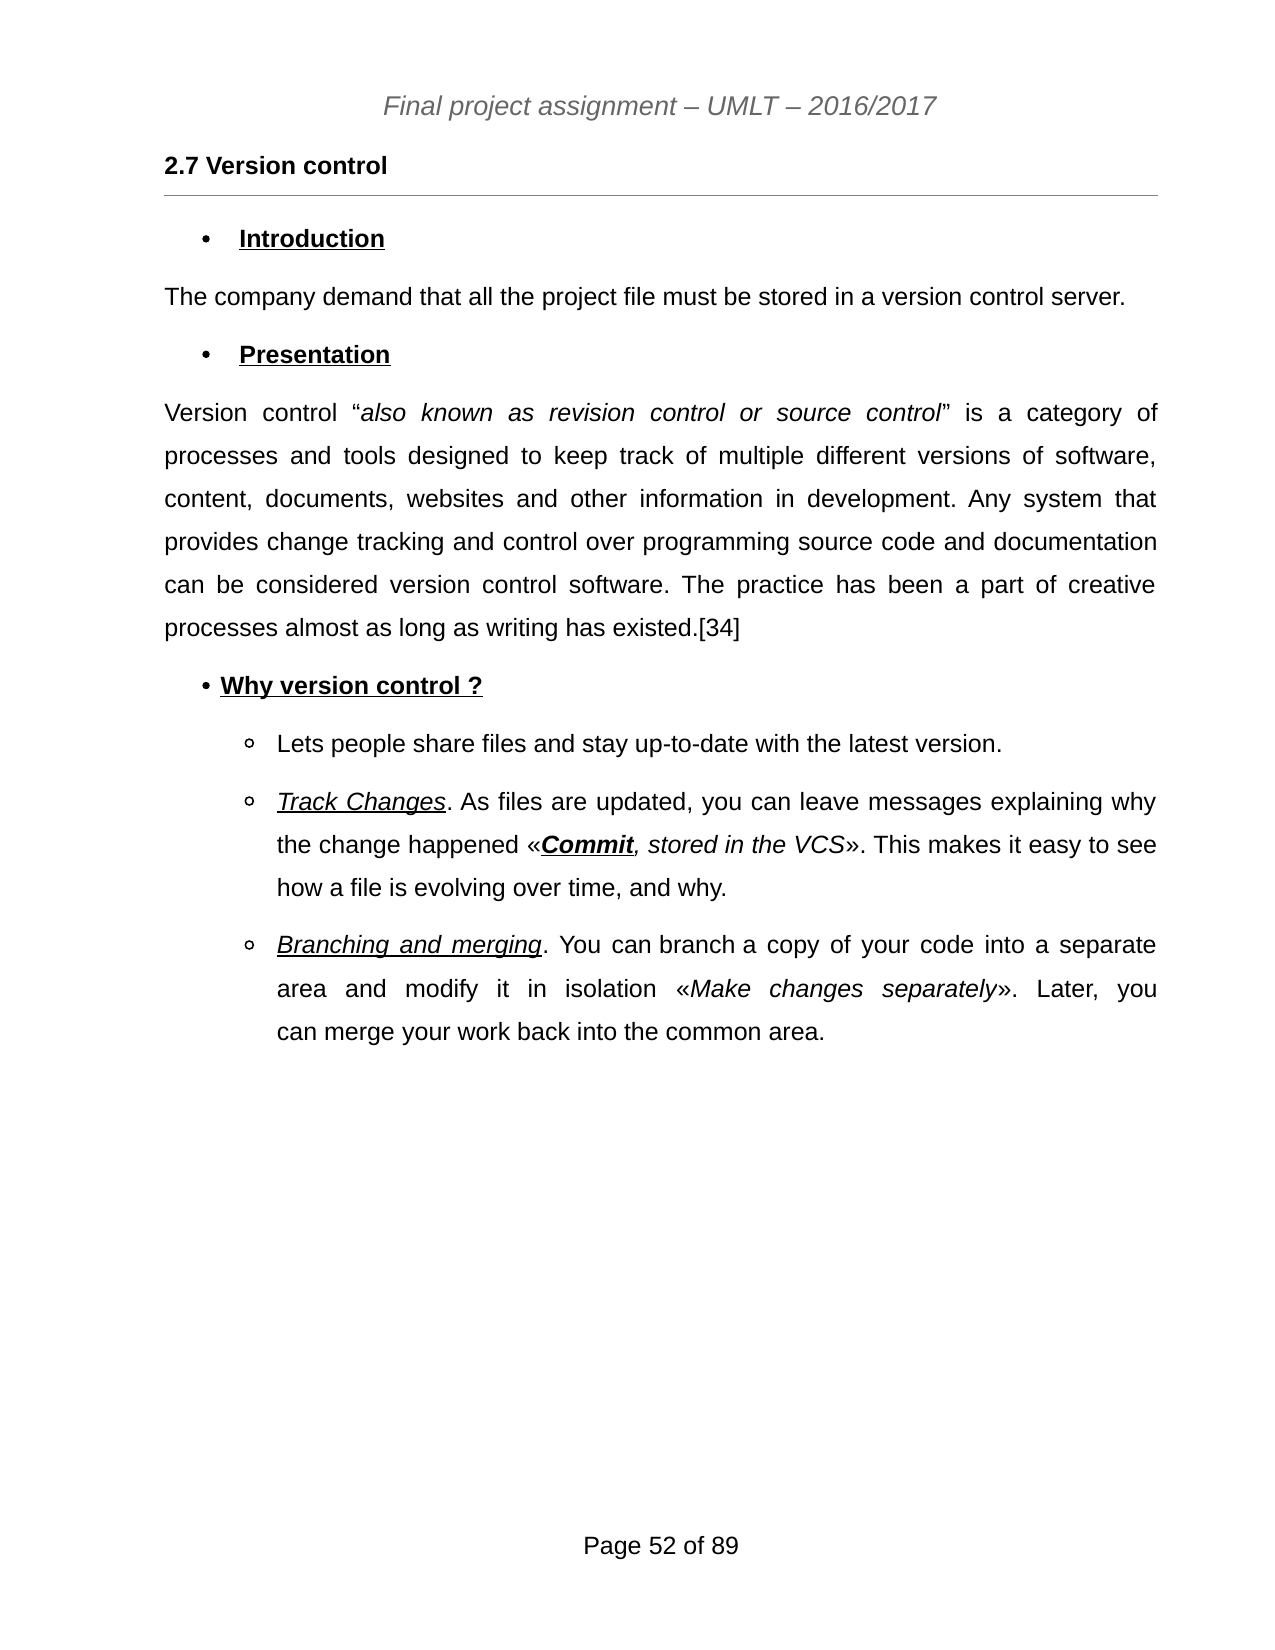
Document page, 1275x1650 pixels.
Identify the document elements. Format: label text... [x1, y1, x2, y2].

list Track Changes. As files are updated, you can leave messages explaining why the change happened «Commit, stored in the VCS». This makes it easy to see how a file is evolving over time, and why. [239, 786, 1158, 902]
text The company demand that all the project file must be stored in a version control server. [164, 282, 1158, 311]
list Branching and merging. You can branch a copy of your code into a separate area and modify it in isolation «Make changes separately». Later, you can merge your work back into the common area. [239, 931, 1158, 1046]
list Why version control ? [202, 671, 1158, 700]
list Presentation [202, 340, 1158, 368]
list Lets people share files and stay up-to-date with the latest version. [239, 729, 1158, 757]
text Version control “also known as revision control or source control” is a category of processes and tools designed to keep track of multiple different versions of software, content, documents, websites and other information in development. Any system that provides change tracking and control over programming source code and documentation can be considered version control software. The practice has been a part of creative processes almost as long as writing has existed.[34] [164, 397, 1158, 642]
list Introduction [202, 224, 1158, 253]
subtitle 2.7 Version control [164, 151, 1158, 180]
